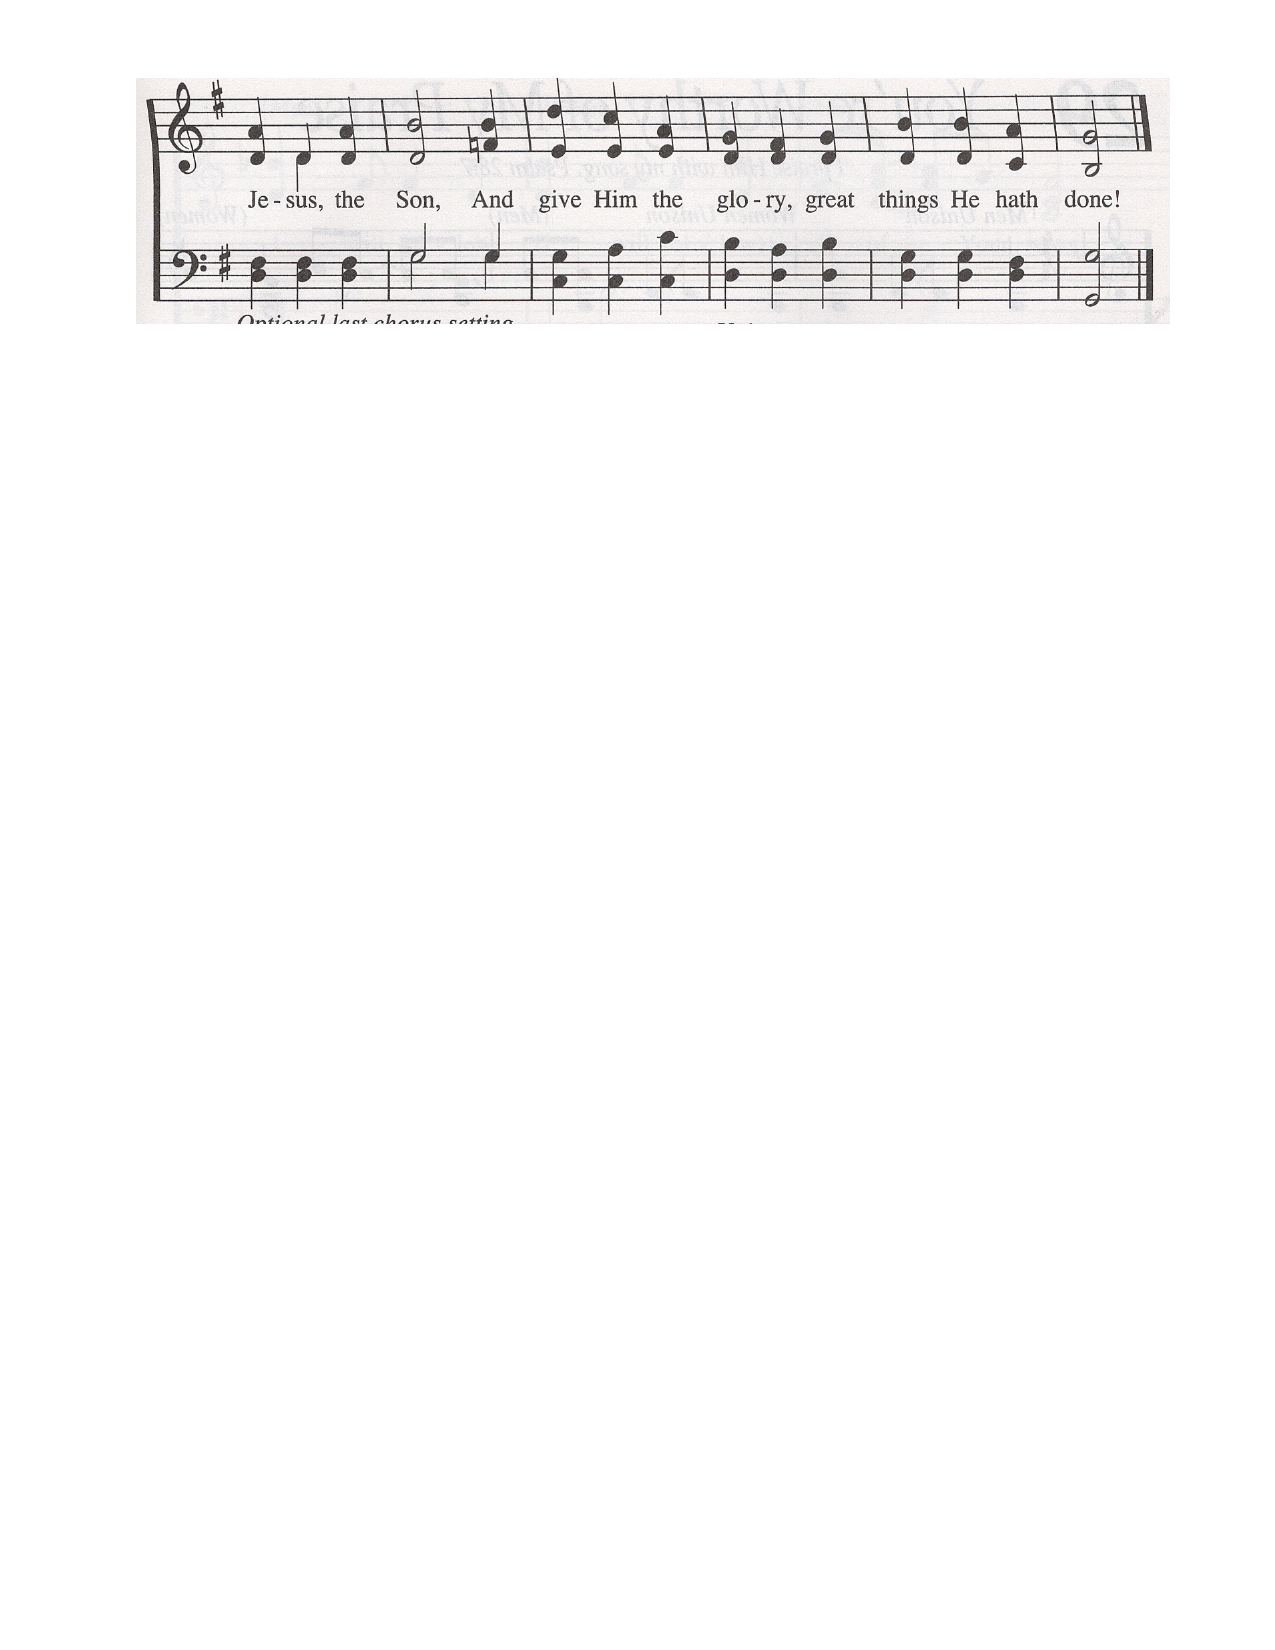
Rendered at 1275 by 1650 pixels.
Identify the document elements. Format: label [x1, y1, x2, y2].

picture [196, 92, 1170, 145]
